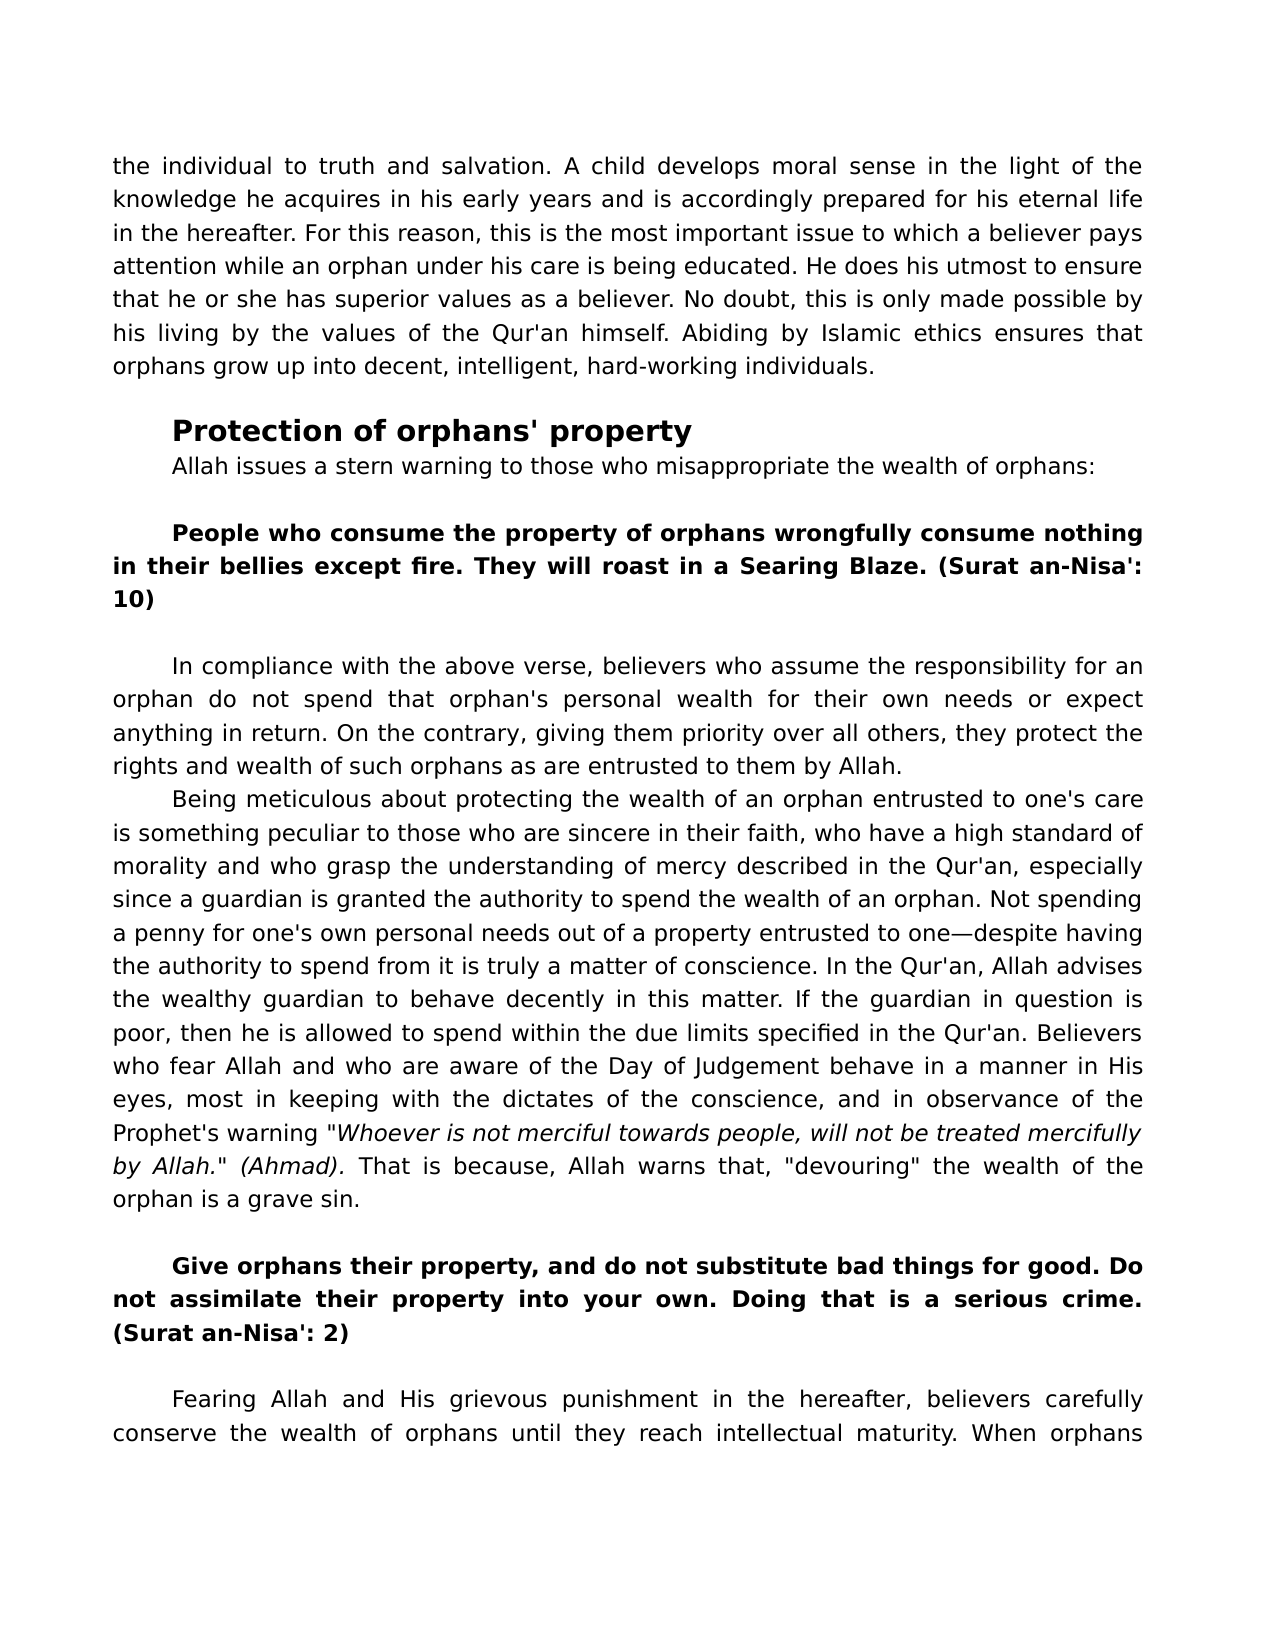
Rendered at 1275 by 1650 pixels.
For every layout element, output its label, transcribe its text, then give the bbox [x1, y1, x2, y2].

text Being meticulous about protecting the wealth of an orphan entrusted to one's care is something peculiar to those who are sincere in their faith, who have a high standard of morality and who grasp the understanding of mercy described in the Qur'an, especially since a guardian is granted the authority to spend the wealth of an orphan. Not spending a penny for one's own personal needs out of a property entrusted to one—despite having the authority to spend from it is truly a matter of conscience. In the Qur'an, Allah advises the wealthy guardian to behave decently in this matter. If the guardian in question is poor, then he is allowed to spend within the due limits specified in the Qur'an. Believers who fear Allah and who are aware of the Day of Judgement behave in a manner in His eyes, most in keeping with the dictates of the conscience, and in observance of the Prophet's warning "Whoever is not merciful towards people, will not be treated mercifully by Allah." (Ahmad). That is because, Allah warns that, "devouring" the wealth of the orphan is a grave sin. [112, 781, 1145, 1214]
text People who consume the property of orphans wrongfully consume nothing in their bellies except fire. They will roast in a Searing Blaze. (Surat an-Nisa': 10) [112, 514, 1145, 614]
text Give orphans their property, and do not substitute bad things for good. Do not assimilate their property into your own. Doing that is a serious crime. (Surat an-Nisa': 2) [112, 1248, 1145, 1348]
text Allah issues a stern warning to those who misappropriate the wealth of orphans: [112, 448, 1145, 481]
text Fearing Allah and His grievous punishment in the hereafter, believers carefully conserve the wealth of orphans until they reach intellectual maturity. When orphans [112, 1381, 1145, 1448]
text In compliance with the above verse, believers who assume the responsibility for an orphan do not spend that orphan's personal wealth for their own needs or expect anything in return. On the contrary, giving them priority over all others, they protect the rights and wealth of such orphans as are entrusted to them by Allah. [112, 648, 1145, 781]
text Protection of orphans' property [112, 414, 1145, 448]
text the individual to truth and salvation. A child develops moral sense in the light of the knowledge he acquires in his early years and is accordingly prepared for his eternal life in the hereafter. For this reason, this is the most important issue to which a believer pays attention while an orphan under his care is being educated. He does his utmost to ensure that he or she has superior values as a believer. No doubt, this is only made possible by his living by the values of the Qur'an himself. Abiding by Islamic ethics ensures that orphans grow up into decent, intelligent, hard-working individuals. [112, 148, 1145, 381]
